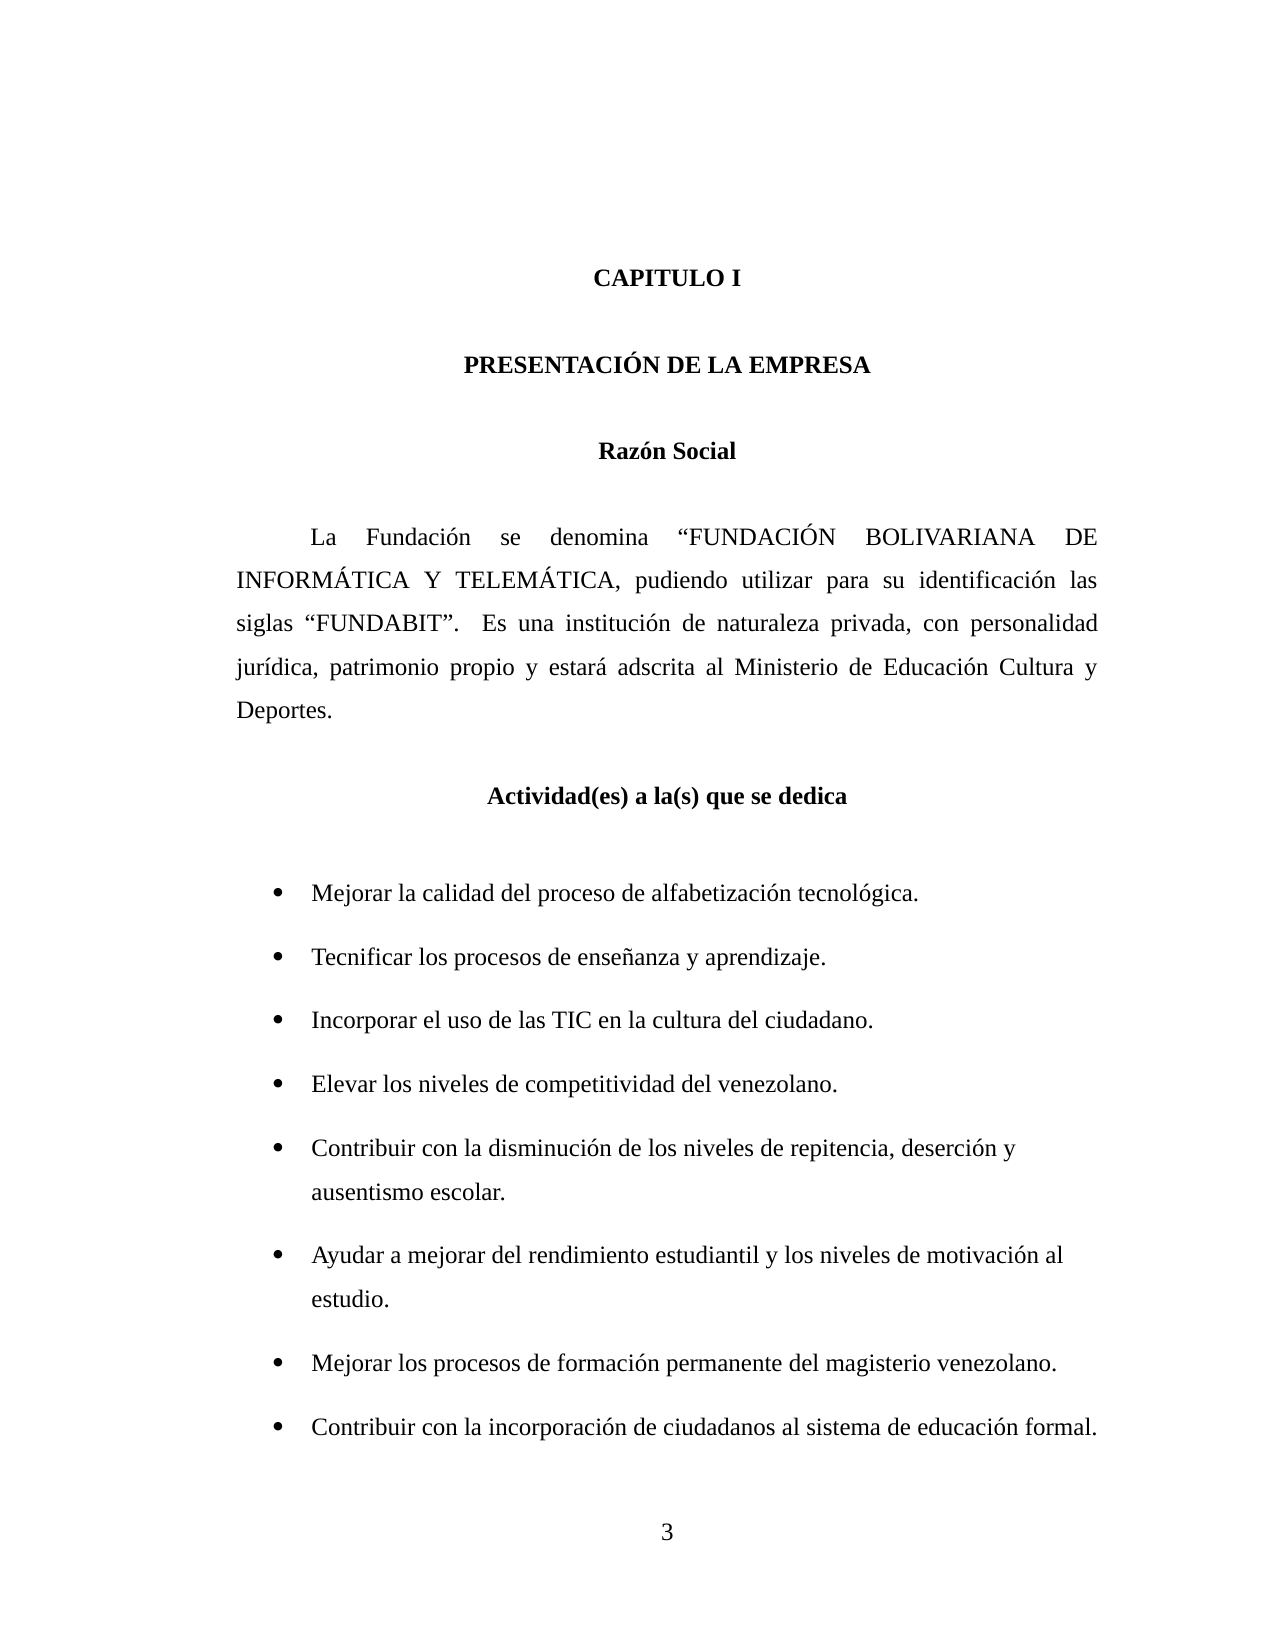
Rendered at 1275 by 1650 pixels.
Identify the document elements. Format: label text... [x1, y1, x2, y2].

text CAPITULO I [236, 263, 1098, 292]
list Contribuir con la incorporación de ciudadanos al sistema de educación formal. [274, 1412, 1098, 1440]
list Ayudar a mejorar del rendimiento estudiantil y los niveles de motivación al estudio. [274, 1241, 1098, 1312]
text La Fundación se denomina “FUNDACIÓN BOLIVARIANA DE INFORMÁTICA Y TELEMÁTICA, pudiendo utilizar para su identificación las siglas “FUNDABIT”. Es una institución de naturaleza privada, con personalidad jurídica, patrimonio propio y estará adscrita al Ministerio de Educación Cultura y Deportes. [236, 522, 1098, 723]
list Mejorar los procesos de formación permanente del magisterio venezolano. [274, 1348, 1098, 1376]
list Mejorar la calidad del proceso de alfabetización tecnológica. [274, 878, 1098, 906]
text PRESENTACIÓN DE LA EMPRESA [236, 350, 1098, 378]
list Elevar los niveles de competitividad del venezolano. [274, 1069, 1098, 1098]
list Contribuir con la disminución de los niveles de repitencia, deserción y ausentismo escolar. [274, 1133, 1098, 1205]
list Tecnificar los procesos de enseñanza y aprendizaje. [274, 942, 1098, 970]
text Actividad(es) a la(s) que se dedica [236, 781, 1098, 810]
text Razón Social [236, 436, 1098, 465]
list Incorporar el uso de las TIC en la cultura del ciudadano. [274, 1006, 1098, 1034]
